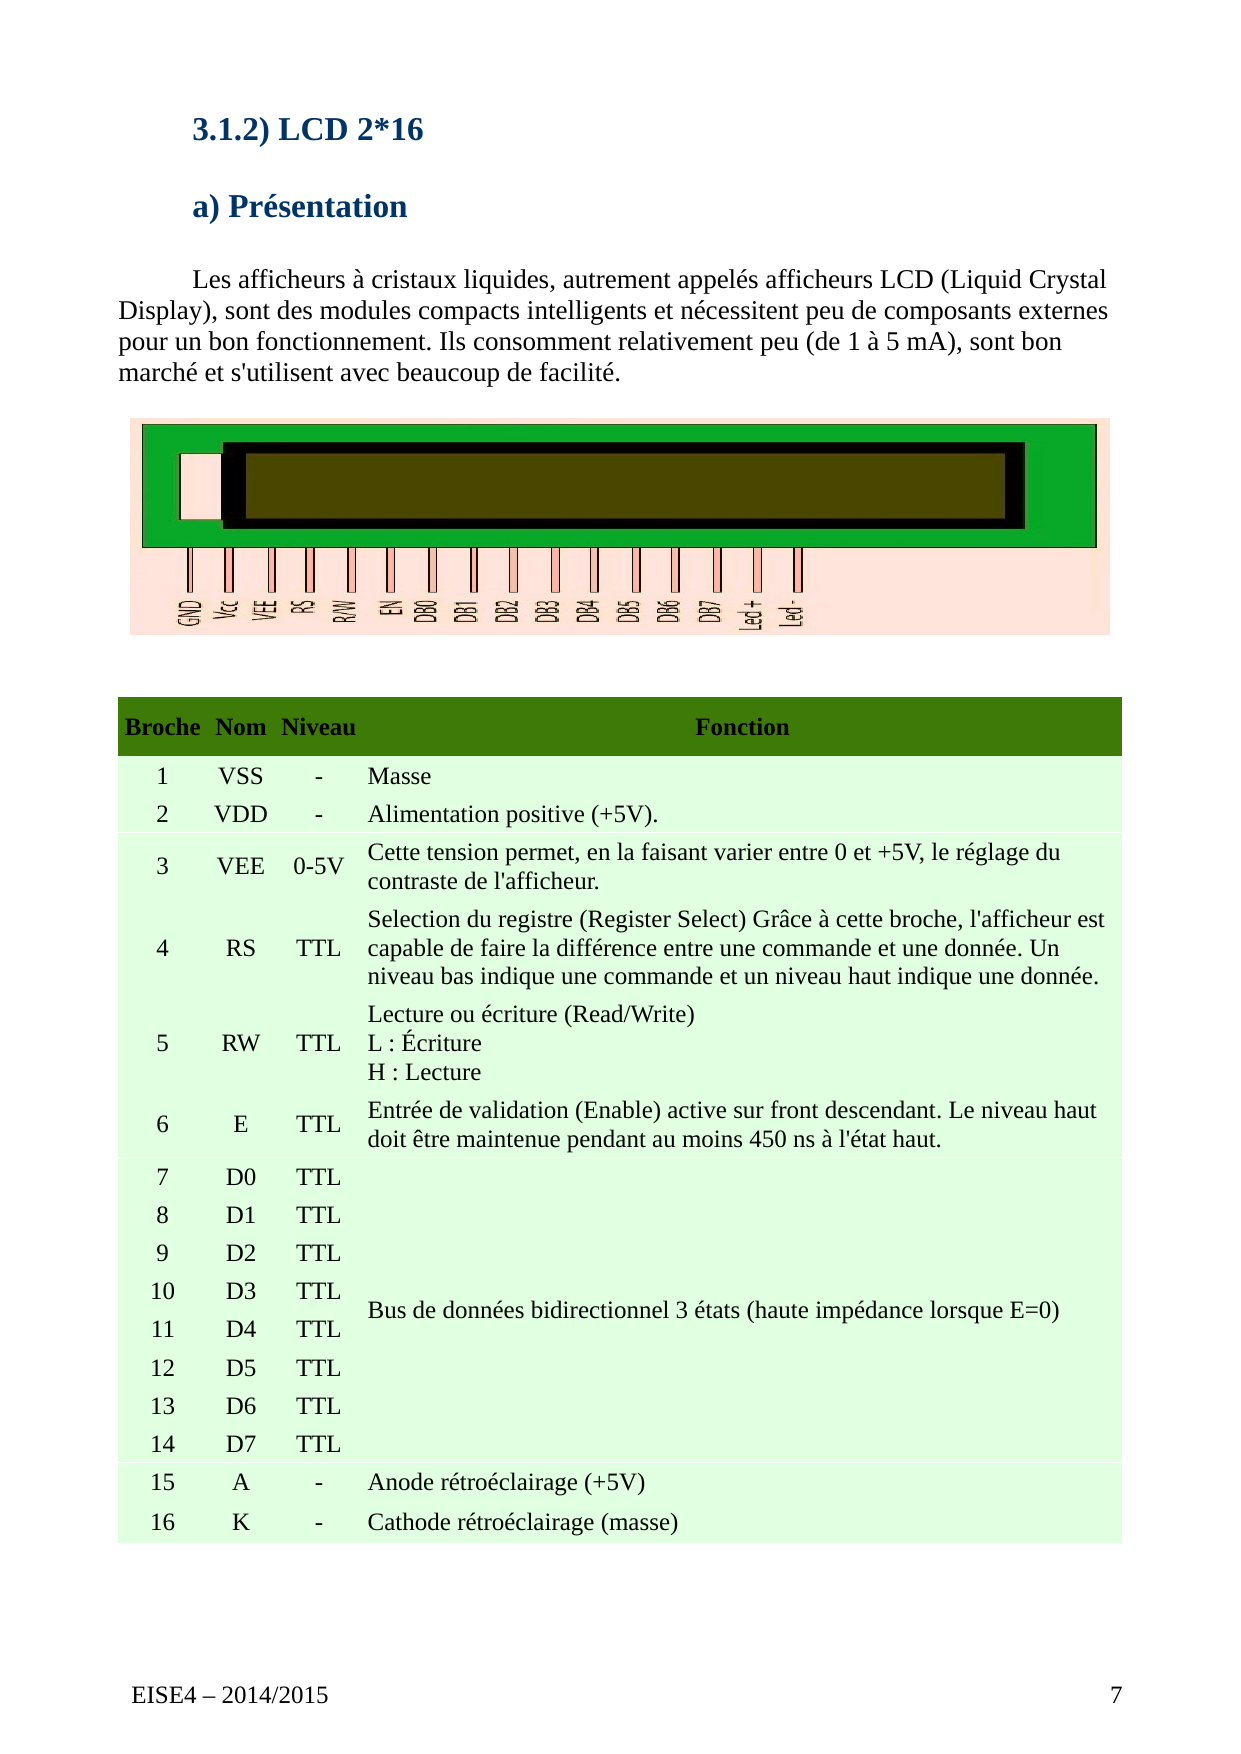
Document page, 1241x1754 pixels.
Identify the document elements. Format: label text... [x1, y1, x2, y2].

table_cell VEE [207, 833, 275, 899]
table_cell Selection du registre (Register Select) Grâce à cette broche, l'afficheur est capable de faire la différence entre une commande et une donnée. Un niveau bas indique une commande et un niveau haut indique une donnée. [363, 899, 1122, 995]
table_cell 14 [118, 1424, 207, 1462]
table_cell D5 [207, 1348, 275, 1386]
table_cell 5 [118, 995, 207, 1091]
table_cell TTL [275, 995, 363, 1091]
table_cell VDD [207, 794, 275, 832]
table_cell TTL [275, 899, 363, 995]
table_header Nom [207, 697, 275, 756]
table_cell 15 [118, 1463, 207, 1501]
table_cell 10 [118, 1272, 207, 1310]
table_cell Cette tension permet, en la faisant varier entre 0 et +5V, le réglage du contraste de l'afficheur. [363, 833, 1122, 899]
table_cell D6 [207, 1386, 275, 1424]
table_cell 11 [118, 1310, 207, 1348]
table_cell RS [207, 899, 275, 995]
table_cell TTL [275, 1348, 363, 1386]
table_cell - [275, 756, 363, 794]
table_header Broche [118, 697, 207, 756]
table_cell - [275, 794, 363, 832]
table_cell TTL [275, 1234, 363, 1272]
table_cell TTL [275, 1196, 363, 1234]
table_cell 9 [118, 1234, 207, 1272]
table_cell 2 [118, 794, 207, 832]
table_cell VSS [207, 756, 275, 794]
table_cell Bus de données bidirectionnel 3 états (haute impédance lorsque E=0) [363, 1158, 1122, 1196]
table_cell D4 [207, 1310, 275, 1348]
table_cell 6 [118, 1091, 207, 1157]
table_cell 16 [118, 1501, 207, 1543]
table_cell Entrée de validation (Enable) active sur front descendant. Le niveau haut doit être maintenue pendant au moins 450 ns à l'état haut. [363, 1091, 1122, 1157]
table_cell D1 [207, 1196, 275, 1234]
table_cell K [207, 1501, 275, 1543]
table_cell A [207, 1463, 275, 1501]
table_cell Alimentation positive (+5V). [363, 794, 1122, 832]
table_cell 13 [118, 1386, 207, 1424]
table_cell Masse [363, 756, 1122, 794]
table_cell D7 [207, 1424, 275, 1462]
table_cell Cathode rétroéclairage (masse) [363, 1501, 1122, 1543]
table_cell TTL [275, 1091, 363, 1157]
table_cell 4 [118, 899, 207, 995]
table_cell - [275, 1501, 363, 1543]
table_cell Lecture ou écriture (Read/Write) L : Écriture H : Lecture [363, 995, 1122, 1091]
table_cell RW [207, 995, 275, 1091]
table_header Niveau [275, 697, 363, 756]
text Les afficheurs à cristaux liquides, autrement appelés afficheurs LCD (Liquid Crystal Display), sont des modules compacts intelligents et nécessitent peu de composants externes pour un bon fonctionnement. Ils consomment relativement peu (de 1 à 5 mA), sont bon marché et s'utilisent avec beaucoup de facilité. [118, 263, 1122, 387]
table_header Fonction [363, 697, 1122, 756]
table_cell TTL [275, 1272, 363, 1310]
table_cell 7 [118, 1158, 207, 1196]
table_cell D3 [207, 1272, 275, 1310]
table_cell 3 [118, 833, 207, 899]
table_cell D0 [207, 1158, 275, 1196]
table_cell TTL [275, 1386, 363, 1424]
table_cell D2 [207, 1234, 275, 1272]
table_cell 1 [118, 756, 207, 794]
picture [130, 418, 1111, 635]
table_cell Anode rétroéclairage (+5V) [363, 1463, 1122, 1501]
table_cell - [275, 1463, 363, 1501]
table_cell 12 [118, 1348, 207, 1386]
table_cell E [207, 1091, 275, 1157]
text 3.1.2) LCD 2*16 [118, 109, 1122, 148]
table_cell 0-5V [275, 833, 363, 899]
table_cell TTL [275, 1424, 363, 1462]
table_cell TTL [275, 1158, 363, 1196]
table_cell 8 [118, 1196, 207, 1234]
text a) Présentation [118, 186, 1122, 224]
table_cell TTL [275, 1310, 363, 1348]
